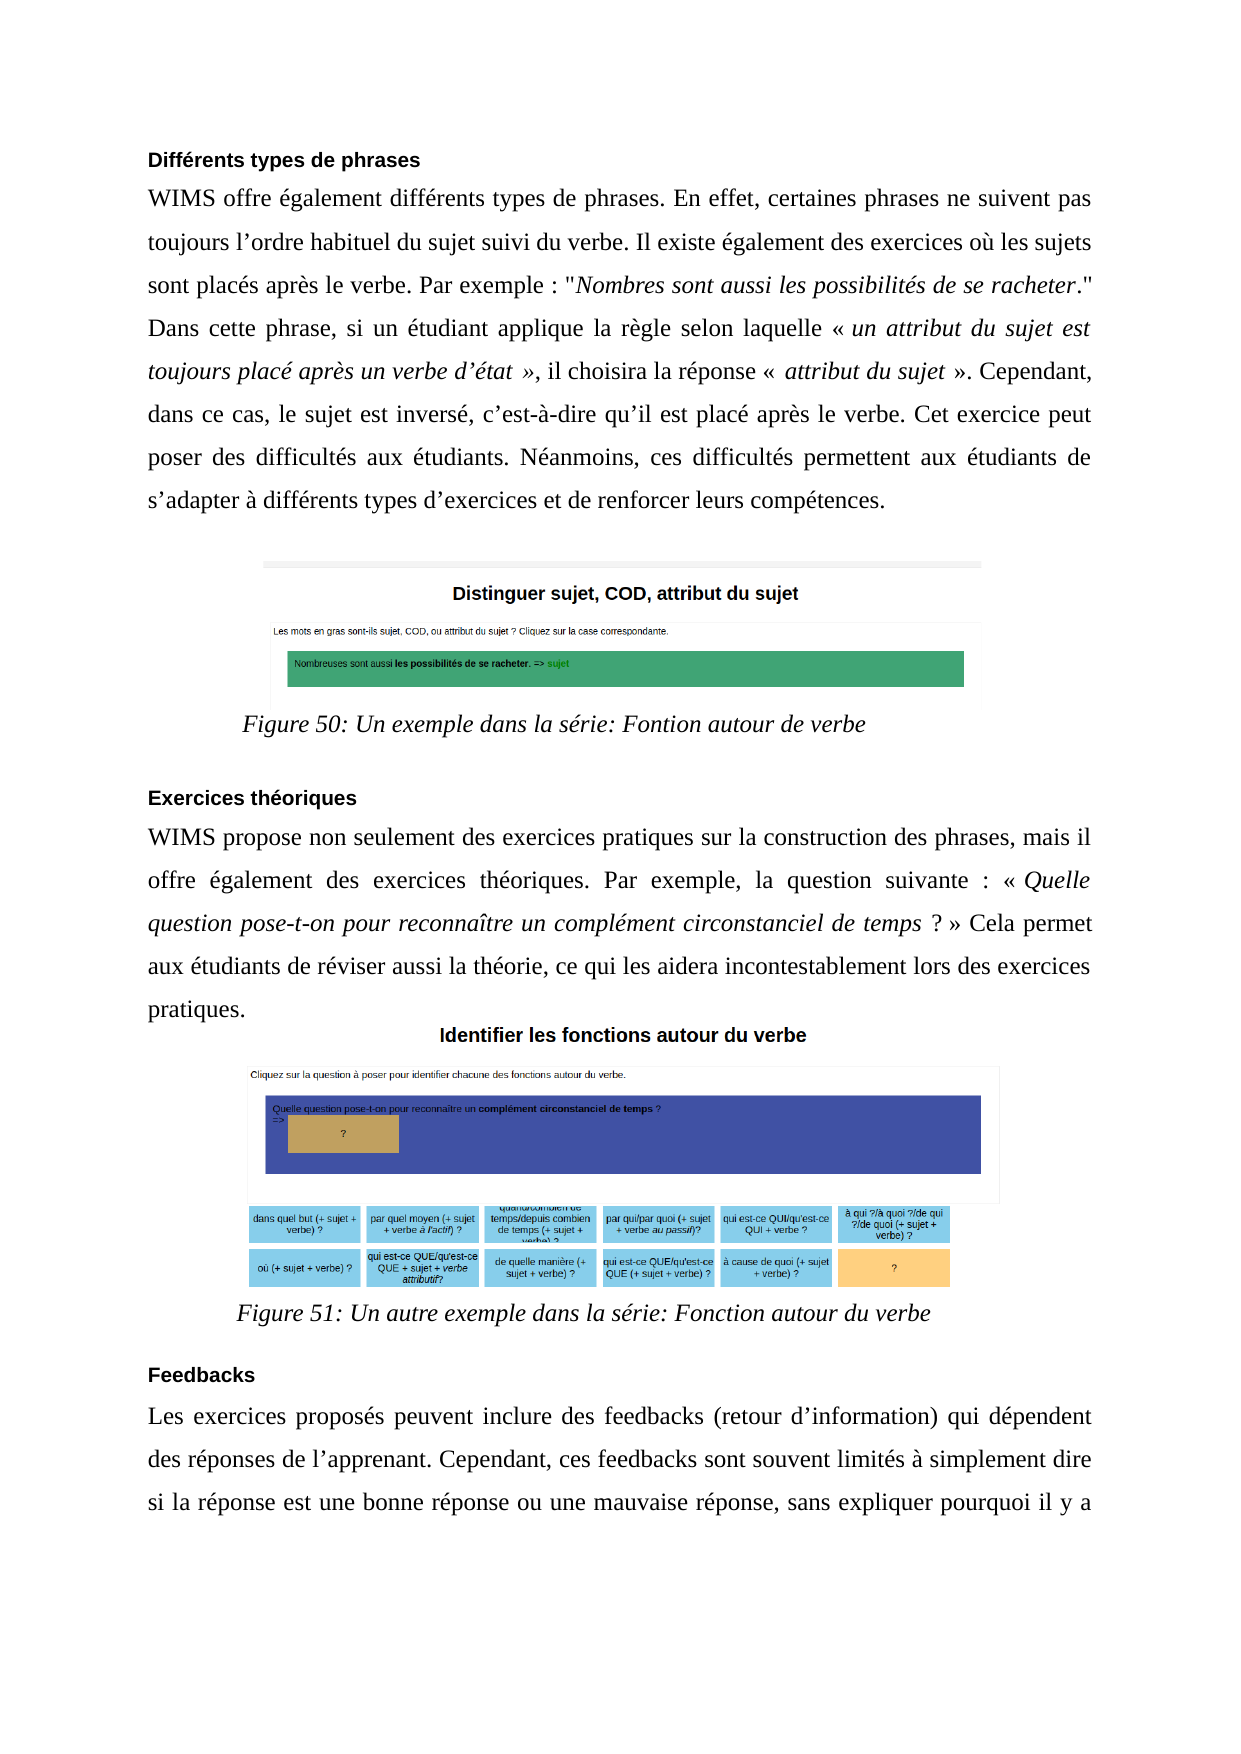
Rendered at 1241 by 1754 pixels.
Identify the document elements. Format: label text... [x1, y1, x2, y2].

text Exercices théoriques [148, 786, 1092, 810]
text Différents types de phrases [148, 148, 1092, 172]
picture [263, 561, 982, 710]
text WIMS propose non seulement des exercices pratiques sur la construction des phrases, mais il offre également des exercices théoriques. Par exemple, la question suivante : « Quelle question pose-t-on pour reconnaître un complément circonstanciel de temps ? » Cela permet aux étudiants de réviser aussi la théorie, ce qui les aidera incontestablement lors des exercices pratiques. [148, 822, 1092, 1023]
text Figure 45: Un autre exemple dans la série: Fonction autour du verbe [236, 1062, 999, 1327]
text WIMS offre également différents types de phrases. En effet, certaines phrases ne suivent pas toujours l’ordre habituel du sujet suivi du verbe. Il existe également des exercices où les sujets sont placés après le verbe. Par exemple : "Nombres sont aussi les possibilités de se racheter." Dans cette phrase, si un étudiant applique la règle selon laquelle « un attribut du sujet est toujours placé après un verbe d’état », il choisira la réponse « attribut du sujet ». Cependant, dans ce cas, le sujet est inversé, c’est-à-dire qu’il est placé après le verbe. Cet exercice peut poser des difficultés aux étudiants. Néanmoins, ces difficultés permettent aux étudiants de s’adapter à différents types d’exercices et de renforcer leurs compétences. [148, 183, 1092, 514]
text Figure 44: Un exemple dans la série: Fontion autour de verbe [242, 557, 990, 738]
picture [243, 1023, 1007, 1299]
text Feedbacks Les exercices proposés peuvent inclure des feedbacks (retour d’information) qui dépendent des réponses de l’apprenant. Cependant, ces feedbacks sont souvent limités à simplement dire si la réponse est une bonne réponse ou une mauvaise réponse, sans expliquer pourquoi il y a [148, 1050, 1092, 1516]
